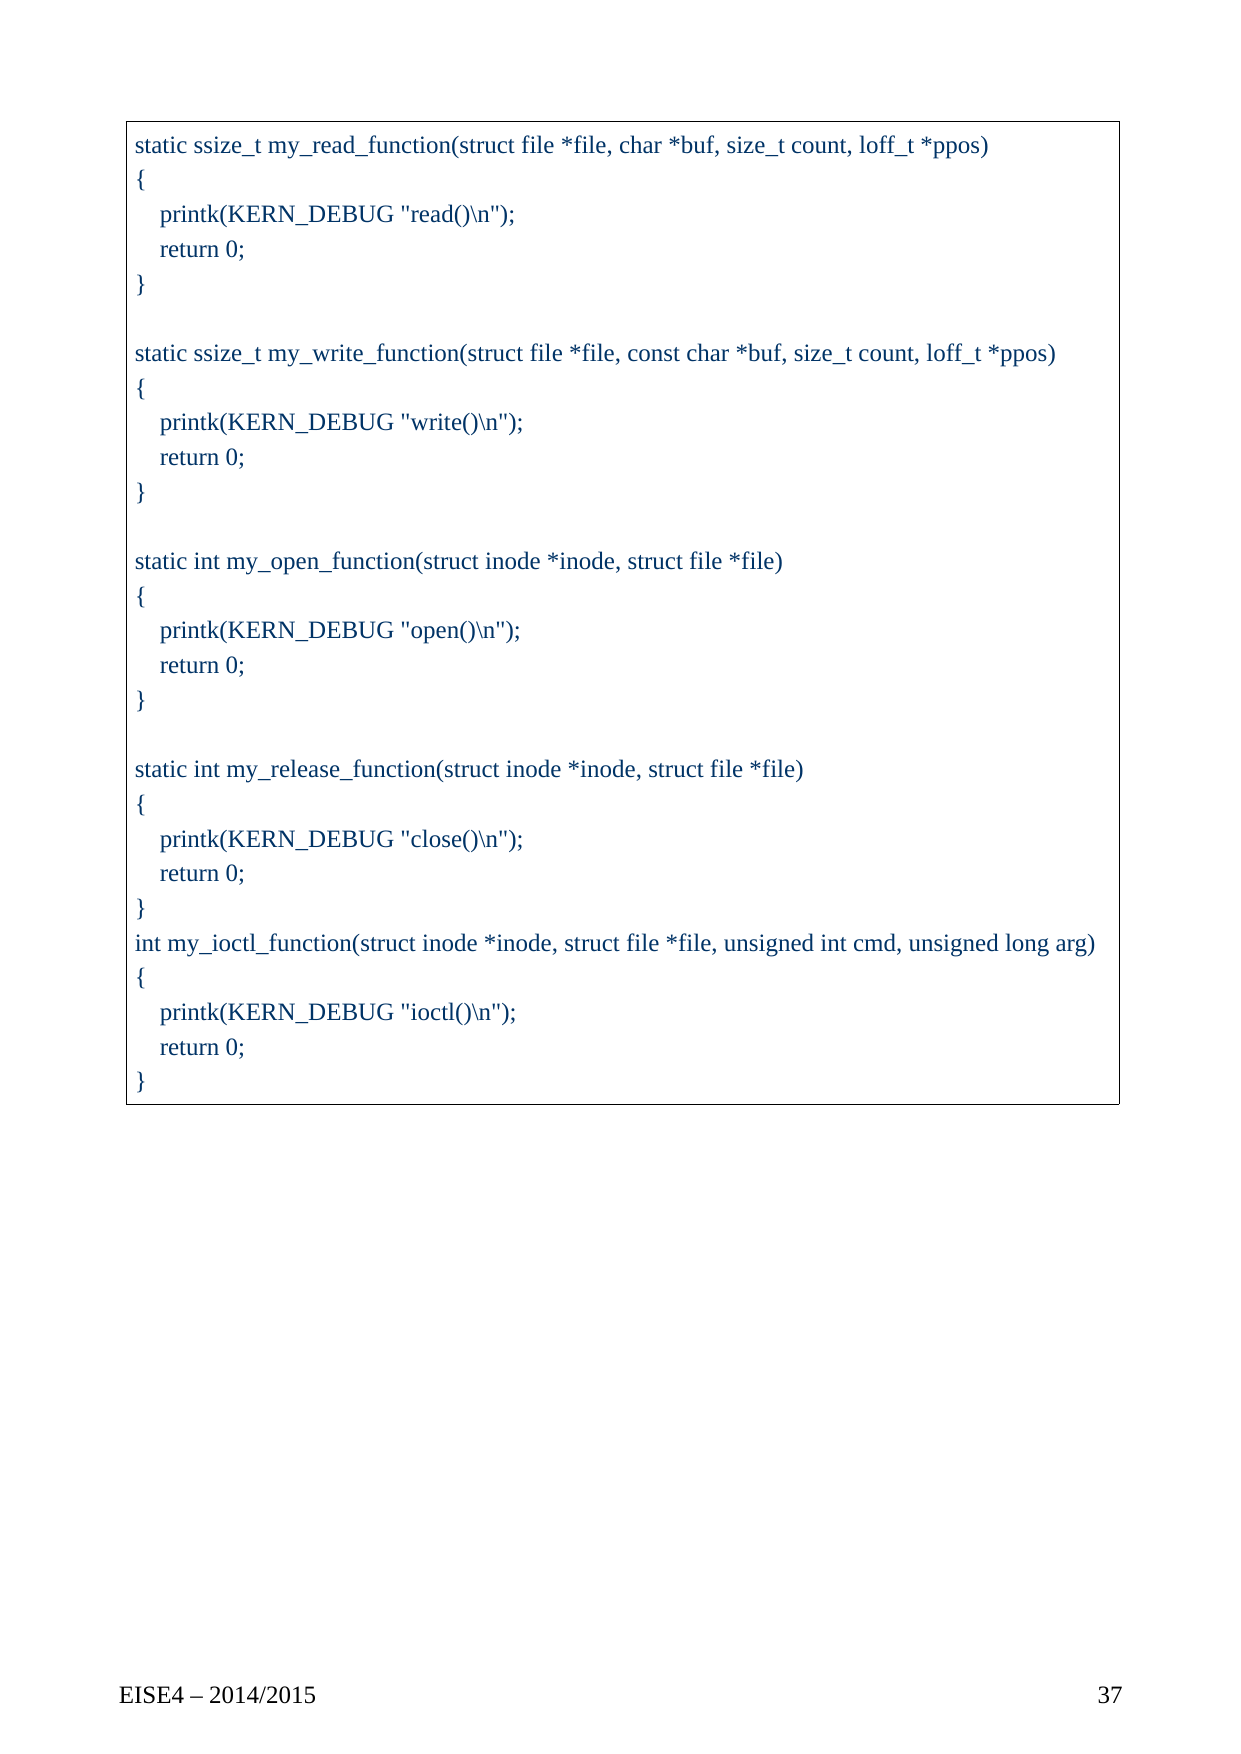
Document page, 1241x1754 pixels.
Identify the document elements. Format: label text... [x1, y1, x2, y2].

text return 0; [134, 234, 1110, 263]
text static ssize_t my_read_function(struct file *file, char *buf, size_t count, loff_t *ppos) [134, 130, 1110, 159]
text return 0; [134, 1032, 1110, 1061]
text } [134, 685, 1110, 714]
text static int my_open_function(struct inode *inode, struct file *file) [134, 546, 1110, 575]
text } [134, 477, 1110, 506]
text return 0; [134, 442, 1110, 471]
text printk(KERN_DEBUG "close()\n"); [134, 824, 1110, 852]
text return 0; [134, 650, 1110, 679]
text } [134, 893, 1110, 922]
text { [134, 789, 1110, 818]
text printk(KERN_DEBUG "read()\n"); [134, 199, 1110, 228]
text printk(KERN_DEBUG "ioctl()\n"); [134, 997, 1110, 1026]
text { [134, 373, 1110, 401]
text { [134, 164, 1110, 193]
text static ssize_t my_write_function(struct file *file, const char *buf, size_t count, loff_t *ppos) [134, 338, 1110, 367]
text { [134, 962, 1110, 991]
text printk(KERN_DEBUG "write()\n"); [134, 407, 1110, 436]
text printk(KERN_DEBUG "open()\n"); [134, 616, 1110, 644]
text int my_ioctl_function(struct inode *inode, struct file *file, unsigned int cmd, unsigned long arg) [134, 928, 1110, 956]
text } [134, 1066, 1110, 1095]
text { [134, 581, 1110, 609]
text static int my_release_function(struct inode *inode, struct file *file) [134, 754, 1110, 783]
text return 0; [134, 858, 1110, 887]
text } [134, 269, 1110, 297]
